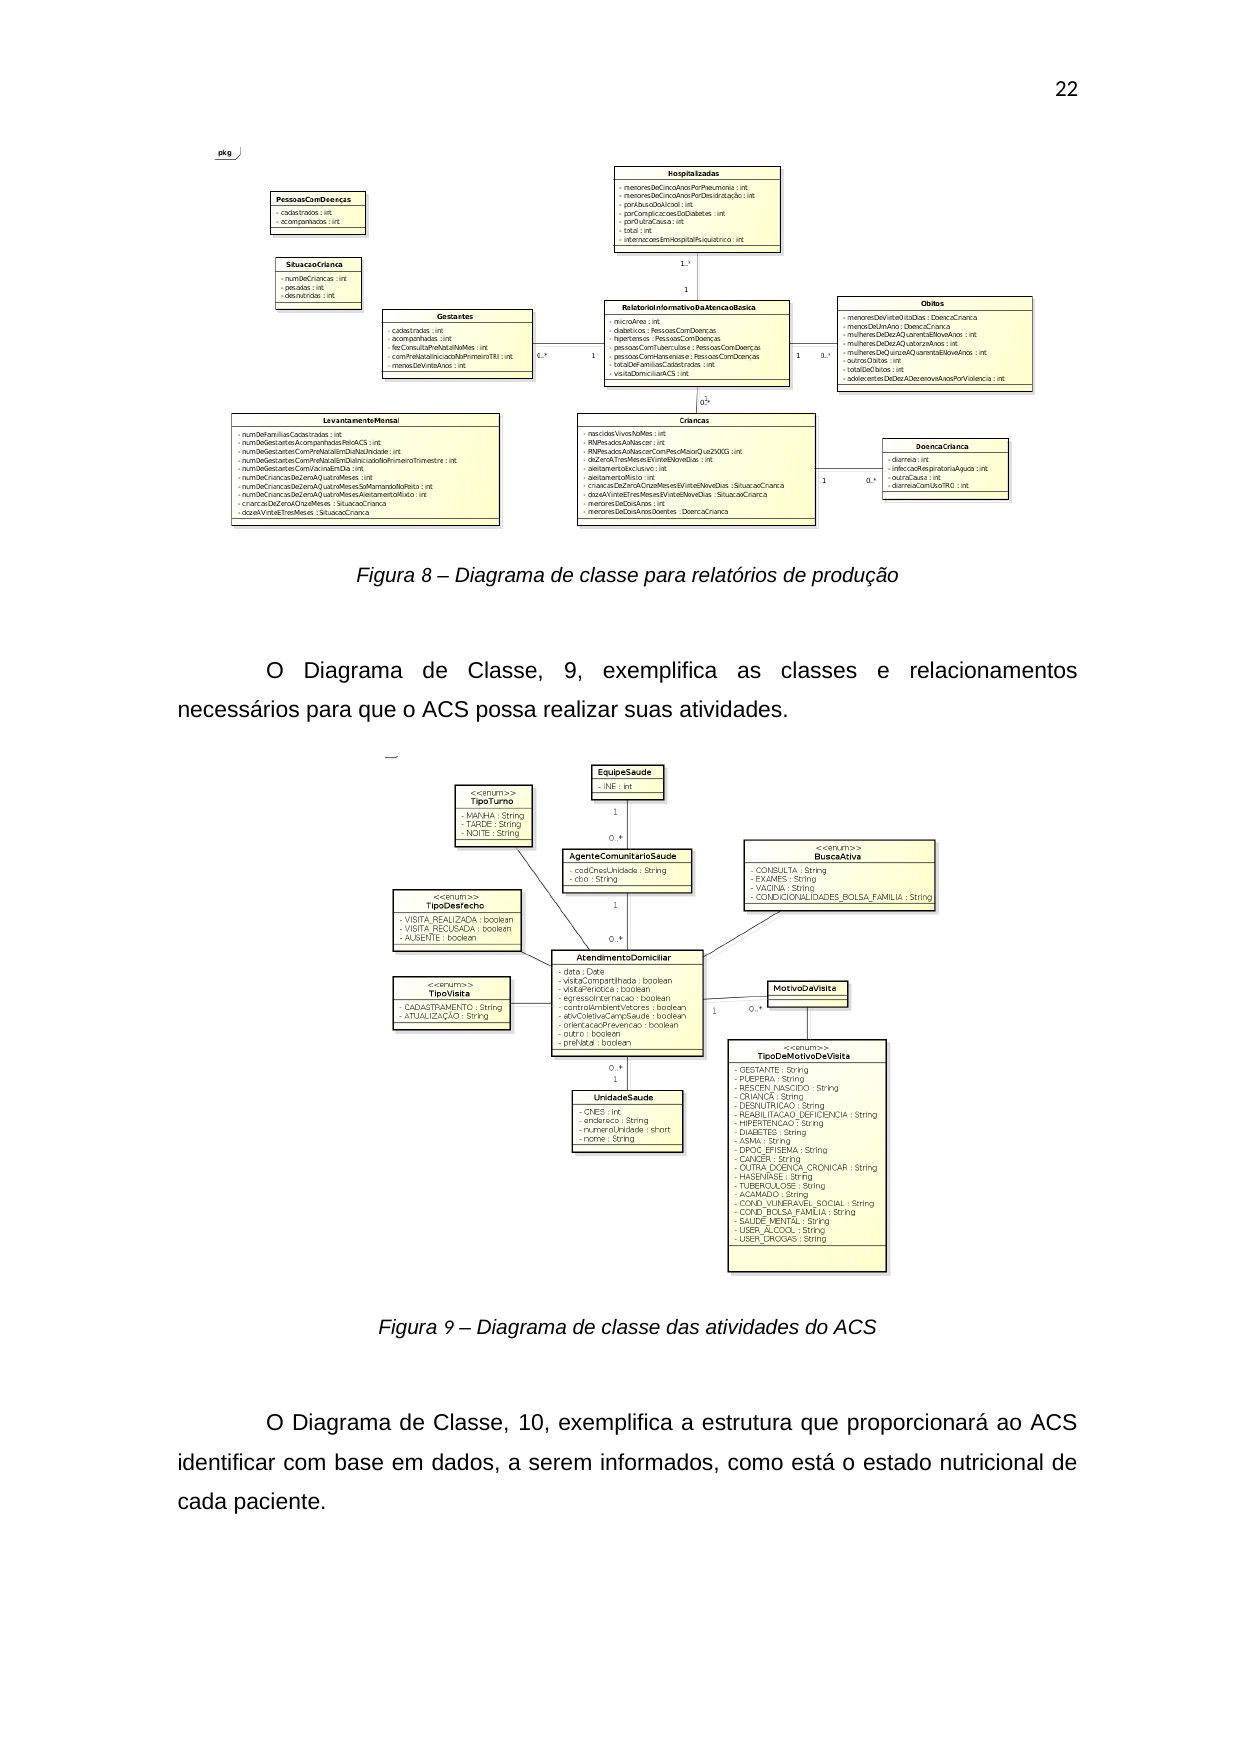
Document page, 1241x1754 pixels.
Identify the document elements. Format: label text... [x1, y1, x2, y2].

text Figura 9 – Diagrama de classe das atividades do ACS [177, 1314, 1078, 1340]
picture [384, 756, 469, 1280]
picture [214, 147, 1041, 537]
text Figura 8 – Diagrama de classe para relatórios de produção [177, 562, 1078, 587]
text O Diagrama de Classe, Figura 9, exemplifica as classes e relacionamentos necessários para que o ACS possa realizar suas atividades. [177, 657, 1078, 722]
text O Diagrama de Classe, Figura 10, exemplifica a estrutura que proporcionará ao ACS identificar com base em dados, a serem informados, como está o estado nutricional de cada paciente. [177, 1409, 1078, 1514]
